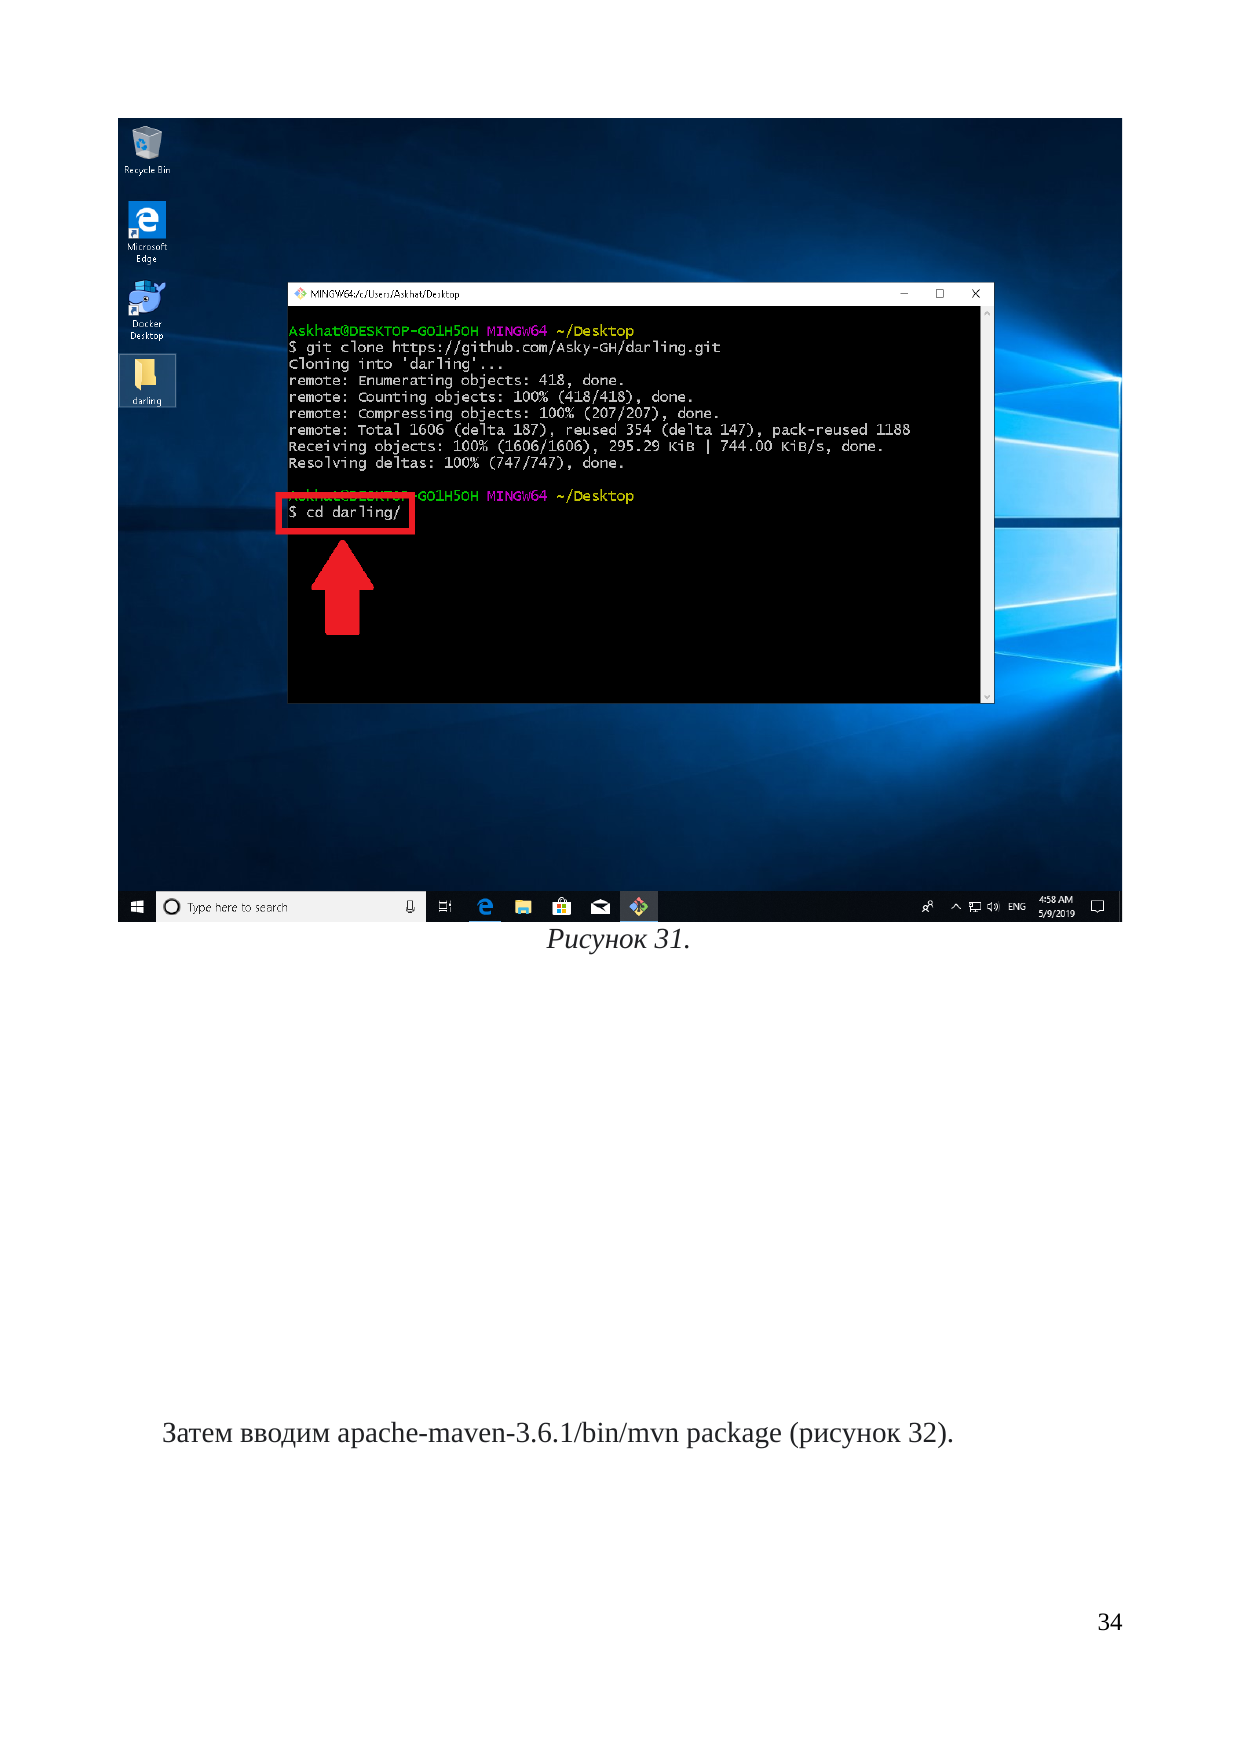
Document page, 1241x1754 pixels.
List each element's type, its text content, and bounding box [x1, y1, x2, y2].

text Затем вводим apache-maven-3.6.1/bin/mvn package (рисунок 32). [118, 1415, 1122, 1448]
picture [118, 118, 1123, 922]
text Рисунок 31. [118, 922, 1122, 955]
